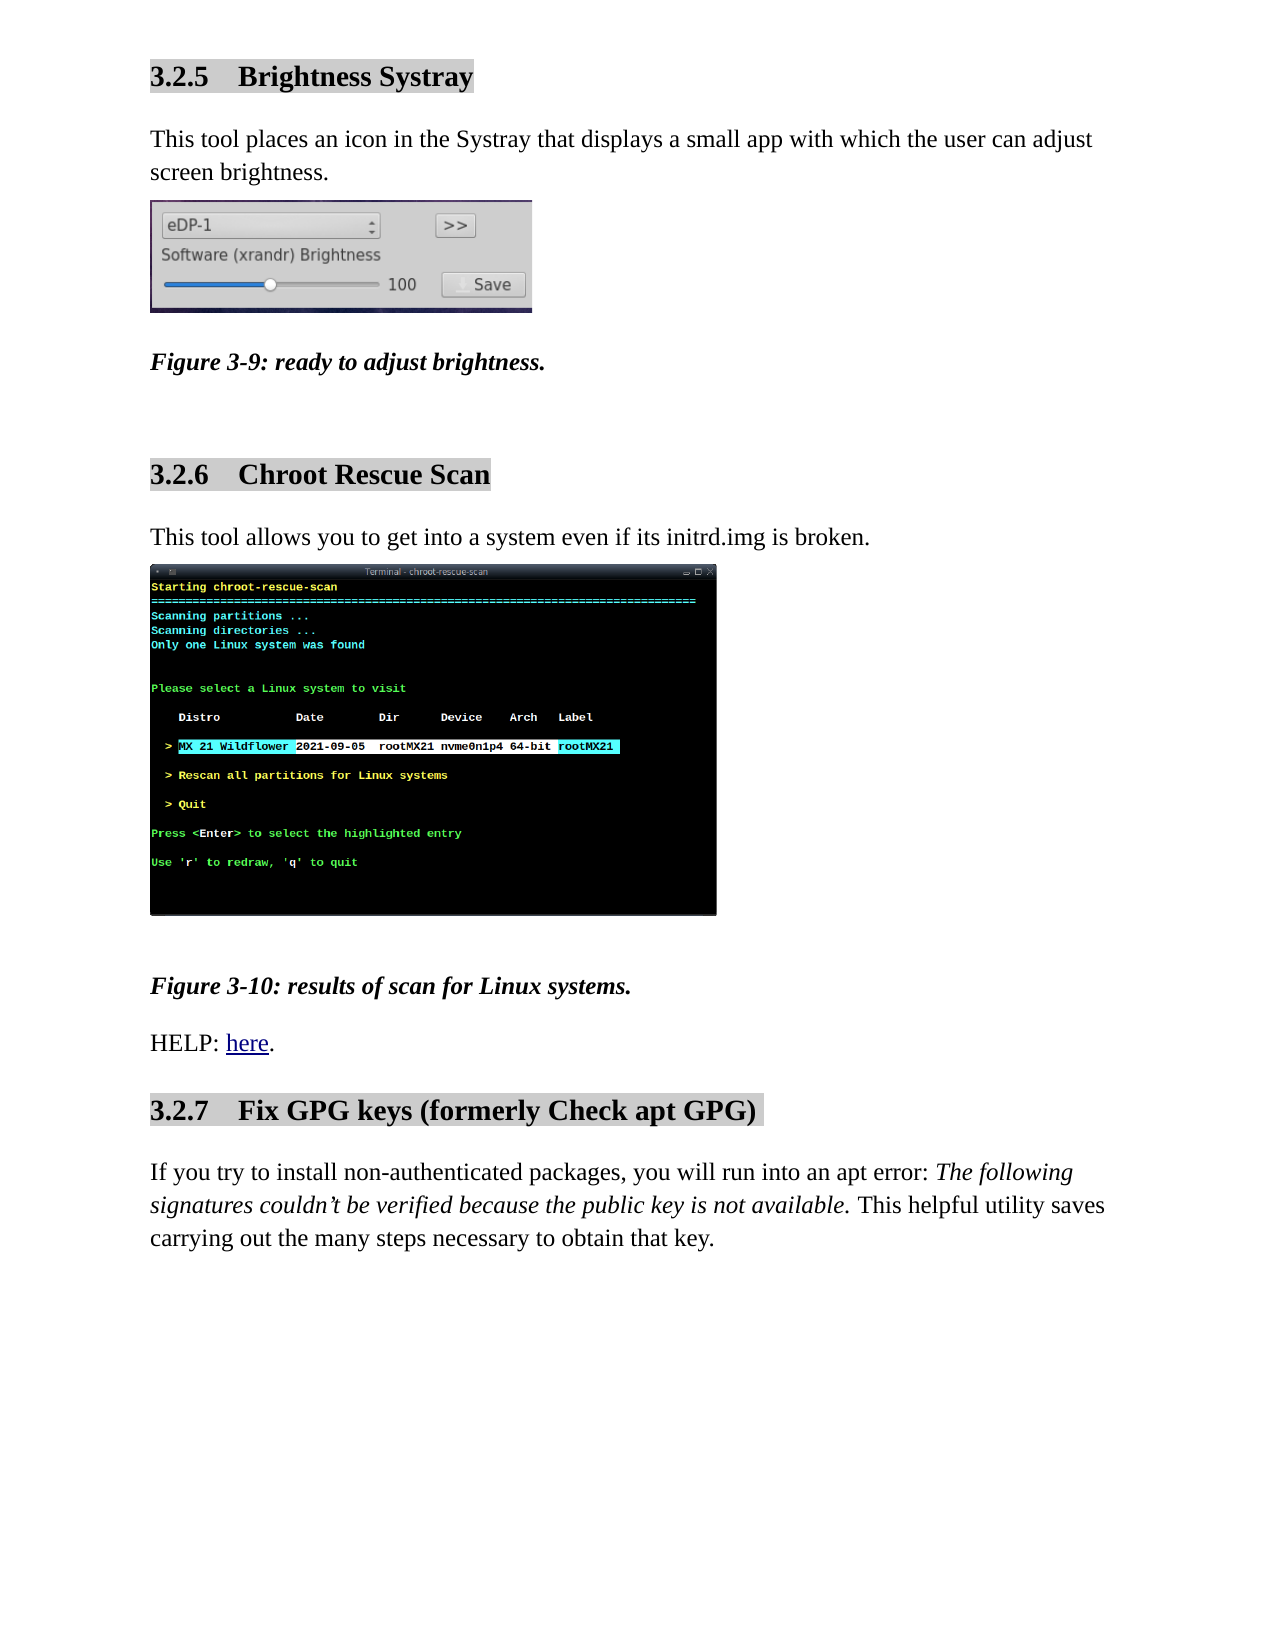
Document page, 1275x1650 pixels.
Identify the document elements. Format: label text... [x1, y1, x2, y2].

text This tool allows you to get into a system even if its initrd.img is broken. [150, 522, 1125, 551]
picture [150, 564, 717, 916]
picture [150, 200, 533, 313]
subtitle 3.2.7 Fix GPG keys (formerly Check apt GPG) [150, 1092, 1125, 1126]
text HELP: here. [150, 1028, 1125, 1057]
subtitle 3.2.6 Chroot Rescue Scan [150, 457, 1125, 491]
text This tool places an icon in the Systray that displays a small app with which the user can adjust screen brightness. [150, 124, 1125, 186]
text Figure 3-9: ready to adjust brightness. [150, 347, 1125, 376]
text If you try to install non-authenticated packages, you will run into an apt error: The following signatures couldn’t be verified because the public key is not available. This helpful utility saves carrying out the many steps necessary to obtain that key. [150, 1157, 1125, 1252]
subtitle 3.2.5 Brightness Systray [474, 59, 1125, 93]
text Figure 3-10: results of scan for Linux systems. [150, 971, 1125, 1000]
